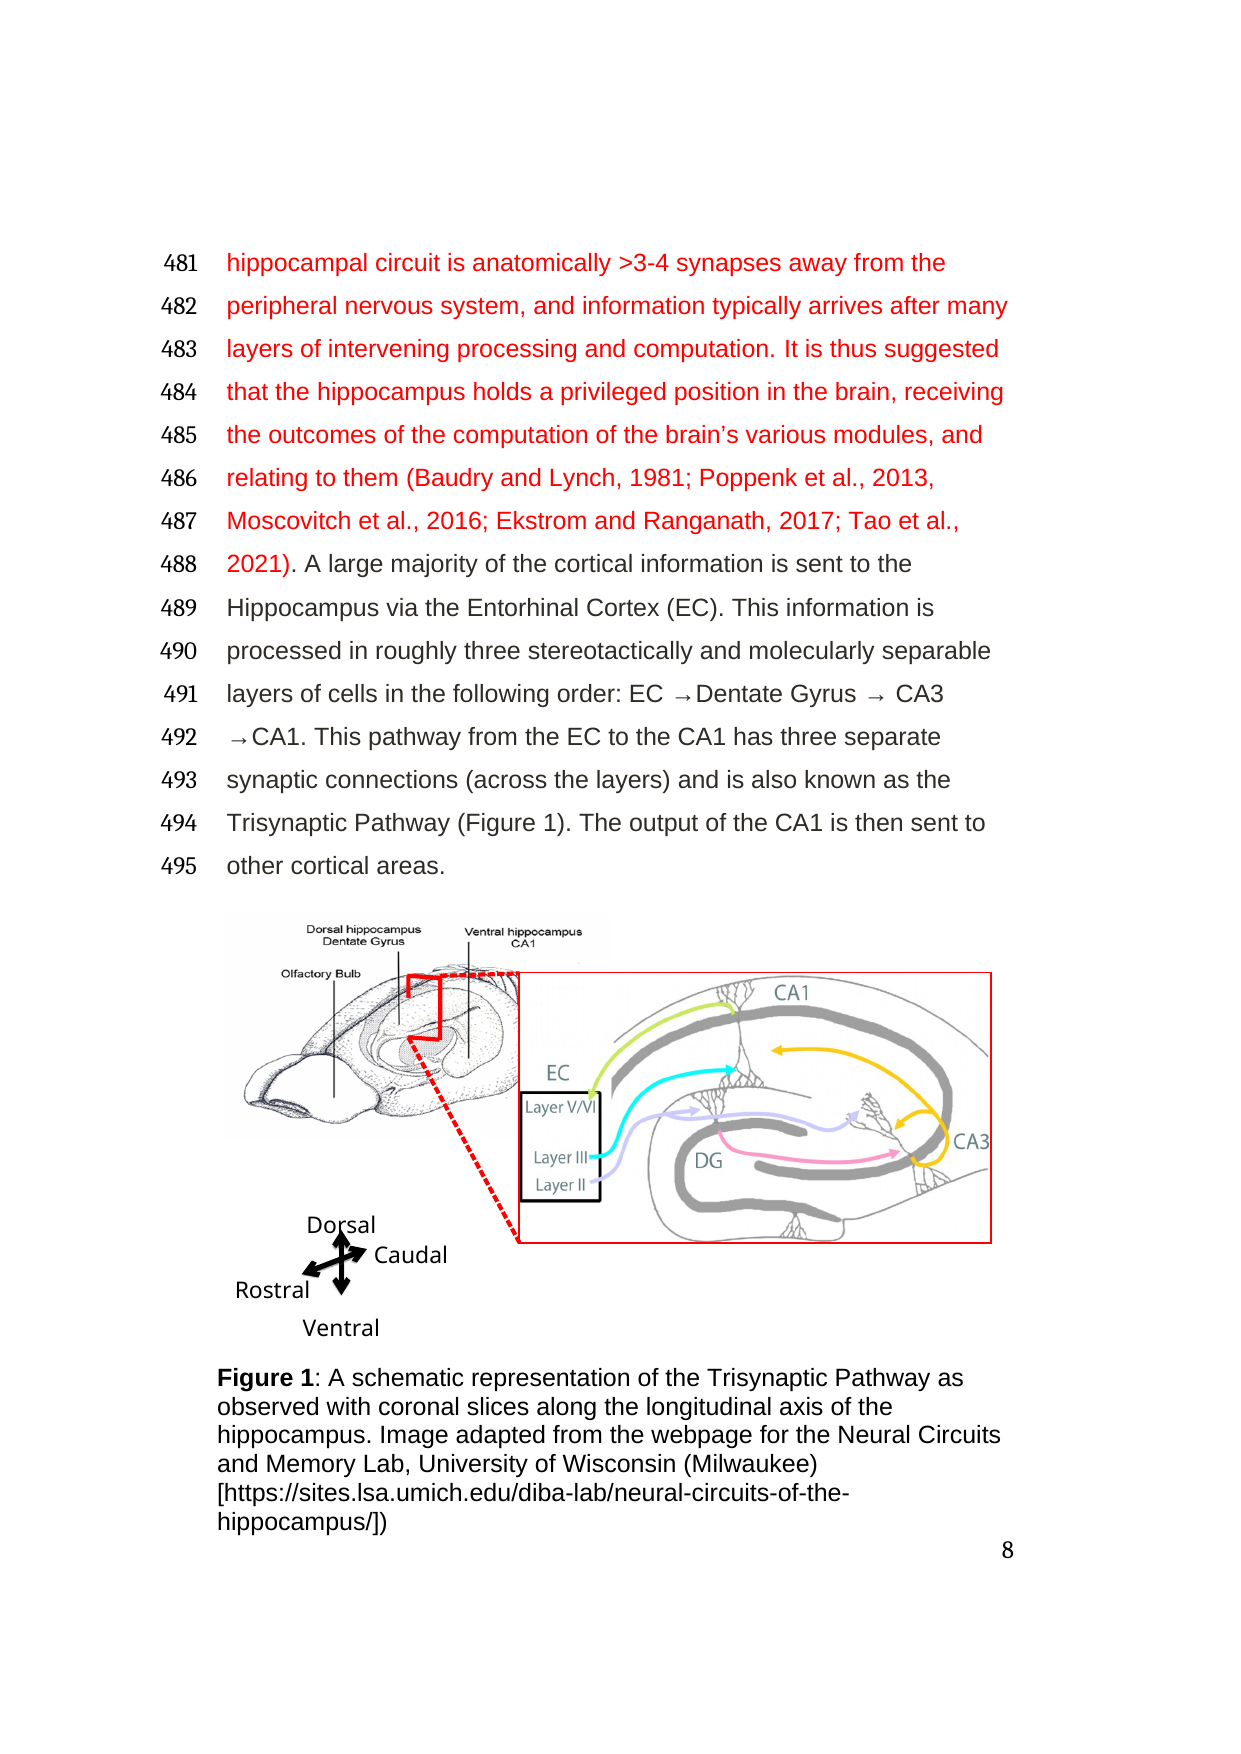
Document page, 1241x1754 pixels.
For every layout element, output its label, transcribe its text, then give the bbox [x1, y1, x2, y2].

picture [520, 973, 990, 1242]
text hippocampal circuit is anatomically >3-4 synapses away from the peripheral nervous system, and information typically arrives after many layers of intervening processing and computation. It is thus suggested that the hippocampus holds a privileged position in the brain, receiving the outcomes of the computation of the brain’s various modules, and relating to them (Baudry and Lynch, 1981; Poppenk et al., 2013, Moscovitch et al., 2016; Ekstrom and Ranganath, 2017; Tao et al., 2021). A large majority of the cortical information is sent to the Hippocampus via the Entorhinal Cortex (EC). This information is processed in roughly three stereotactically and molecularly separable layers of cells in the following order: EC →Dentate Gyrus → CA3 →CA1. This pathway from the EC to the CA1 has three separate synaptic connections (across the layers) and is also known as the Trisynaptic Pathway (Figure 1). The output of the CA1 is then sent to other cortical areas. [226, 248, 1014, 880]
picture [224, 913, 610, 1138]
text Figure 1: A schematic representation of the Trisynaptic Pathway as observed with coronal slices along the longitudinal axis of the hippocampus. Image adapted from the webpage for the Neural Circuits and Memory Lab, University of Wisconsin (Milwaukee) [https://sites.lsa.umich.edu/diba-lab/neural-circuits-of-the-hippocampus/]) [217, 1363, 1002, 1535]
